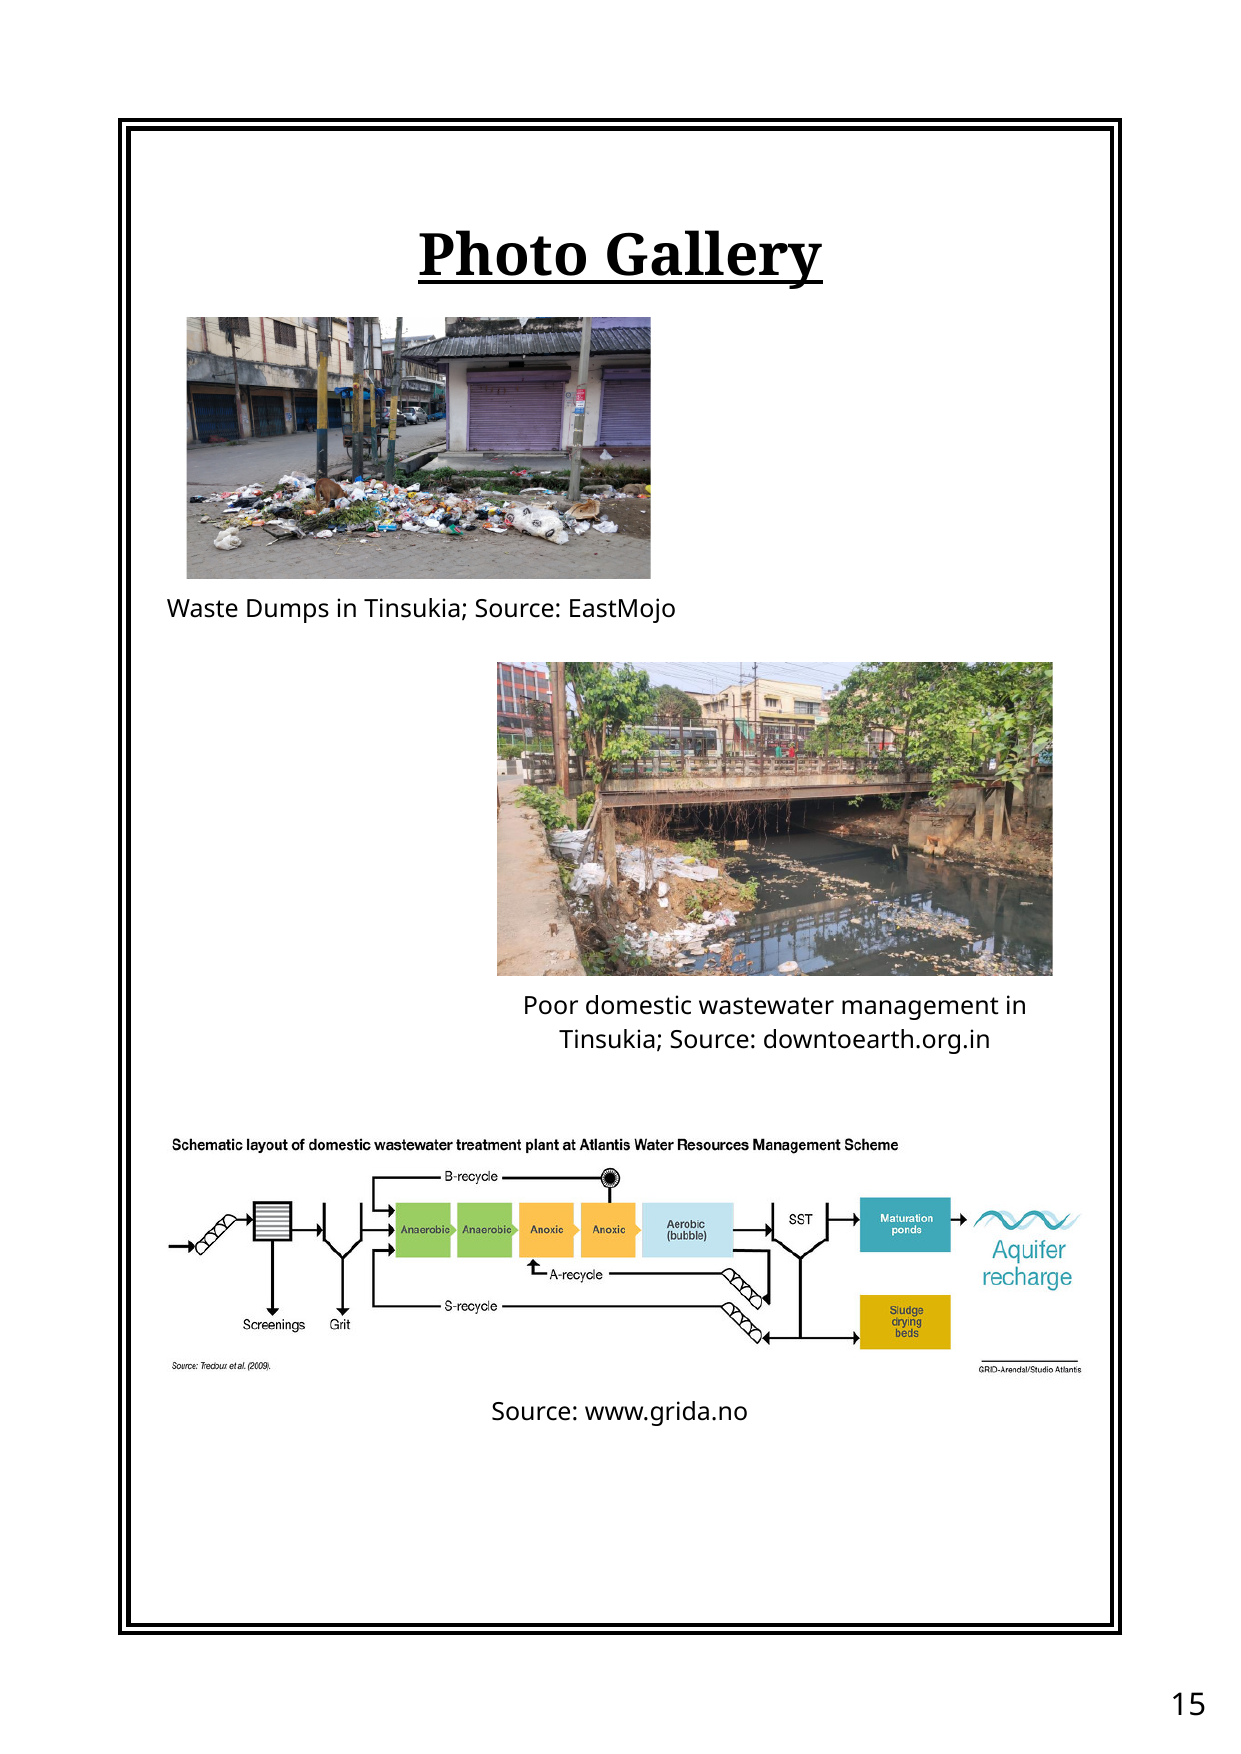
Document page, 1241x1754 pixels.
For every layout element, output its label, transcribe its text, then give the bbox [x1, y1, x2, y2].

picture [497, 662, 1053, 976]
text Waste Dumps in Tinsukia; Source: EastMojo [158, 318, 685, 625]
text Source: www.grida.no [153, 1382, 1087, 1428]
picture [152, 1123, 1087, 1382]
picture [186, 317, 651, 579]
text Poor domestic wastewater management in Tinsukia; Source: downtoearth.org.in [497, 976, 1053, 1056]
title Photo Gallery [134, 213, 1107, 293]
